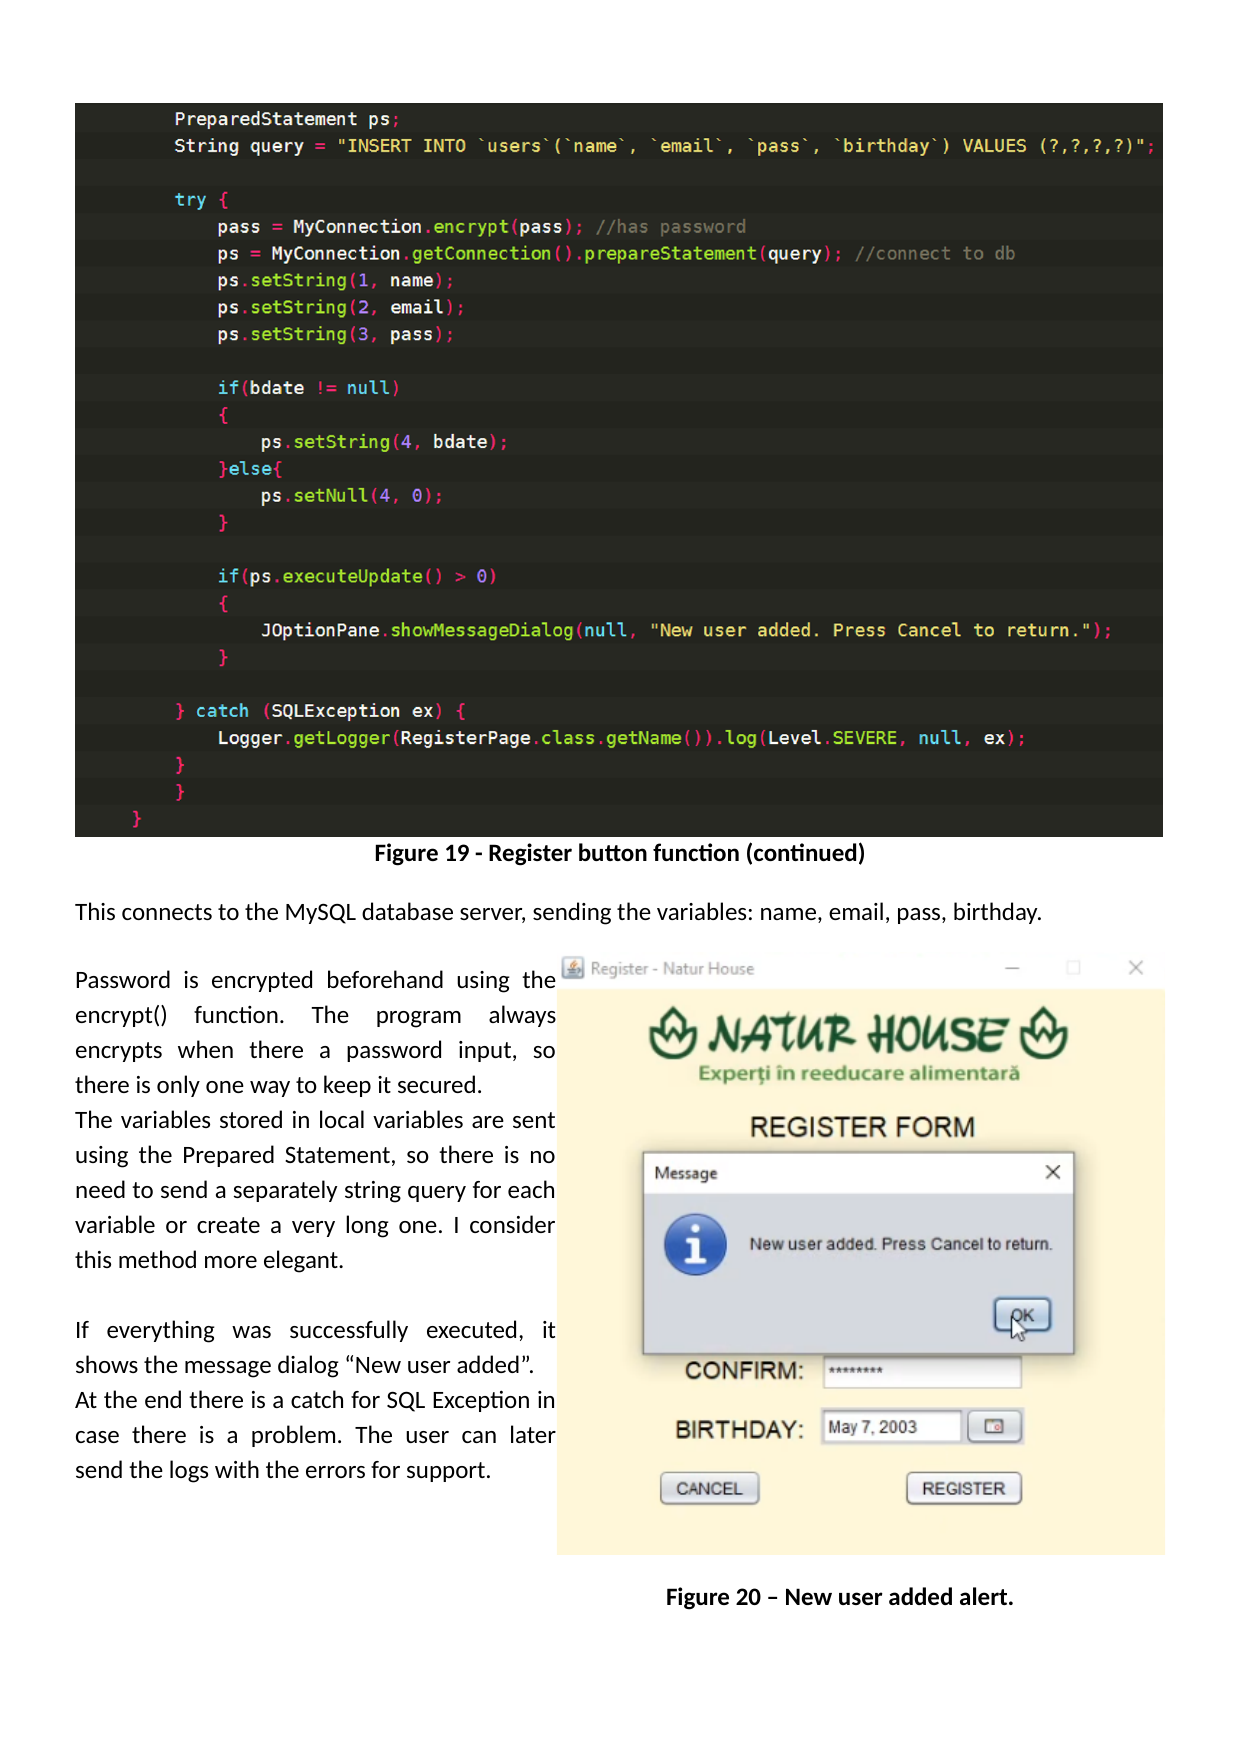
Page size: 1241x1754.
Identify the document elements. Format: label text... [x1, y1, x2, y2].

text If everything was successfully executed, it shows the message dialog “New user added”. [75, 1314, 556, 1380]
text Figure 19 - Register button function (continued) [75, 837, 1165, 867]
text Password is encrypted beforehand using the encrypt() function. The program always encrypts when there a password input, so there is only one way to keep it secured. [75, 964, 556, 1100]
text This connects to the MySQL database server, sending the variables: name, email, pass, birthday. [75, 896, 1165, 927]
text The variables stored in local variables are sent using the Prepared Statement, so there is no need to send a separately string query for each variable or create a very long one. I consider this method more elegant. [75, 1104, 556, 1275]
text At the end there is a catch for SQL Exception in case there is a problem. The user can later send the logs with the errors for support. [75, 1384, 556, 1485]
text Figure 20 – New user added alert. [75, 1581, 1165, 1611]
